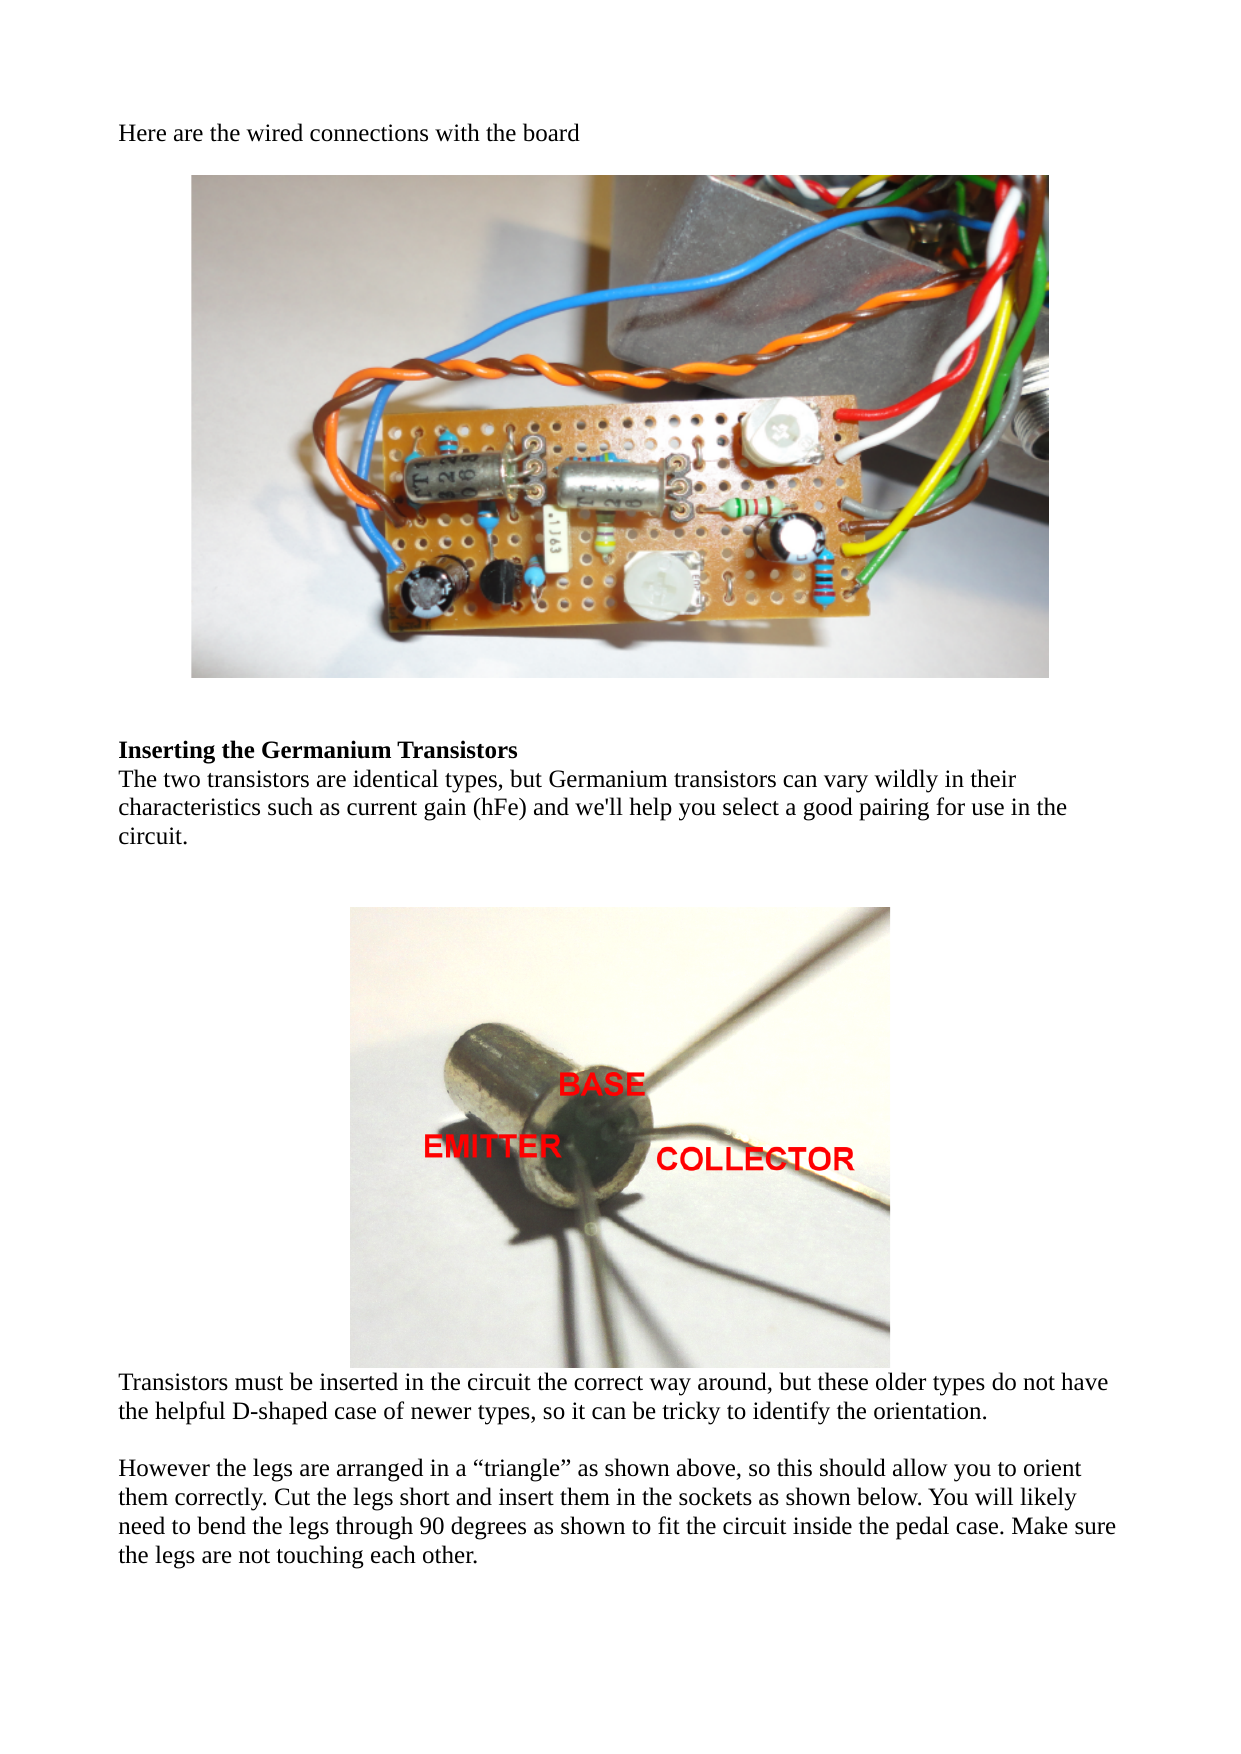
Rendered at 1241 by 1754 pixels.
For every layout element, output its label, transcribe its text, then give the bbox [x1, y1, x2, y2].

text Transistors must be inserted in the circuit the correct way around, but these older types do not have the helpful D-shaped case of newer types, so it can be tricky to identify the orientation. [118, 1198, 1122, 1425]
text However the legs are arranged in a “triangle” as shown above, so this should allow you to orient them correctly. Cut the legs short and insert them in the sockets as shown below. You will likely need to bend the legs through 90 degrees as shown to fit the circuit inside the pedal case. Make sure the legs are not touching each other. [118, 1453, 1122, 1568]
text Inserting the Germanium Transistors [118, 735, 1122, 764]
text Here are the wired connections with the board [118, 118, 1122, 147]
text The two transistors are identical types, but Germanium transistors can vary wildly in their characteristics such as current gain (hFe) and we'll help you select a good pairing for use in the circuit. [118, 764, 1122, 850]
